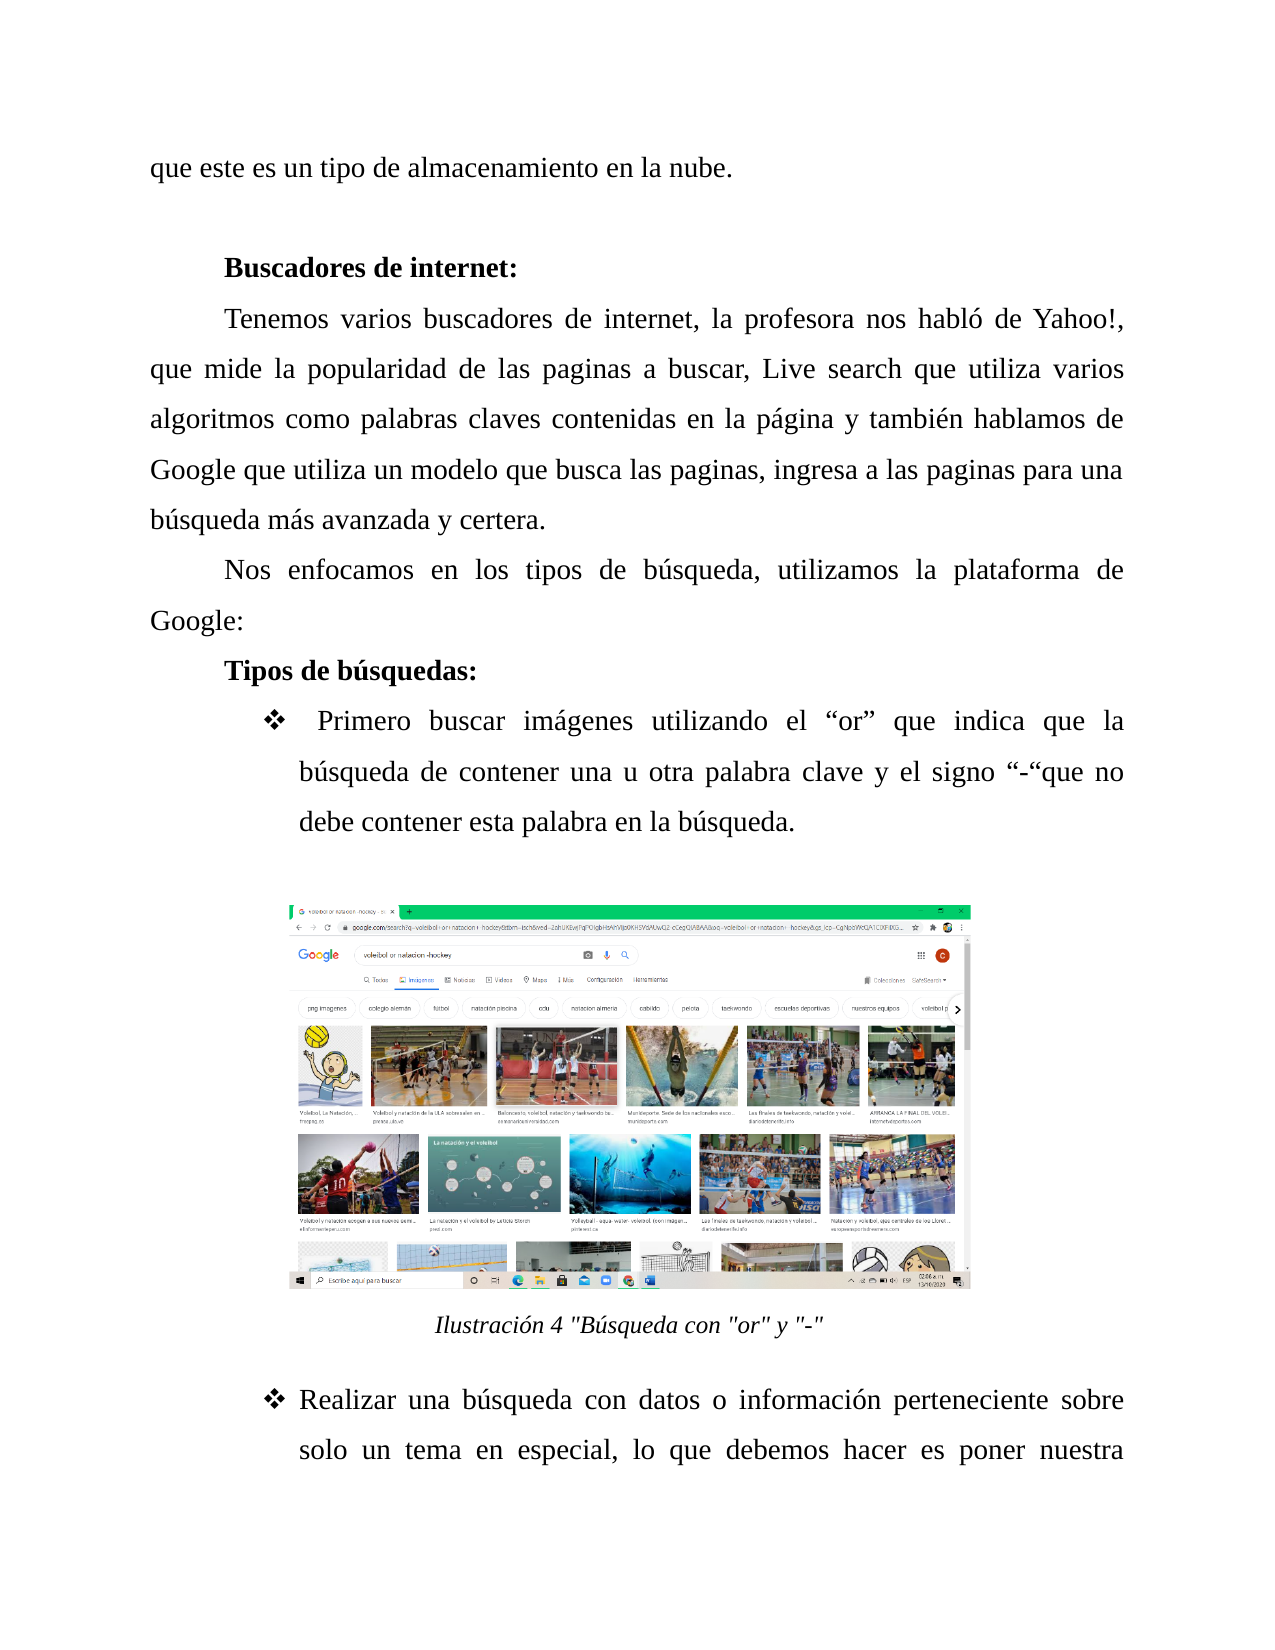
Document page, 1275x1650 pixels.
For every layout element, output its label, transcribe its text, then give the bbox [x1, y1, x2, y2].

text Tipos de búsquedas: [150, 653, 1125, 687]
text que este es un tipo de almacenamiento en la nube. [150, 150, 1125, 183]
list Primero buscar imágenes utilizando el “or” que indica que la búsqueda de contener una u otra palabra clave y el signo “-“que no debe contener esta palabra en la búsqueda. [261, 703, 1125, 838]
text Tenemos varios buscadores de internet, la profesora nos habló de Yahoo!, que mide la popularidad de las paginas a buscar, Live search que utiliza varios algoritmos como palabras claves contenidas en la página y también hablamos de Google que utiliza un modelo que busca las paginas, ingresa a las paginas para una búsqueda más avanzada y certera. [150, 301, 1125, 536]
list Realizar una búsqueda con datos o información perteneciente sobre solo un tema en especial, lo que debemos hacer es poner nuestra [261, 1382, 1125, 1466]
text Buscadores de internet: [150, 251, 1125, 284]
text Ilustración 4 "Búsqueda con "or" y "-" [289, 1310, 971, 1339]
text Nos enfocamos en los tipos de búsqueda, utilizamos la plataforma de Google: [150, 552, 1125, 636]
